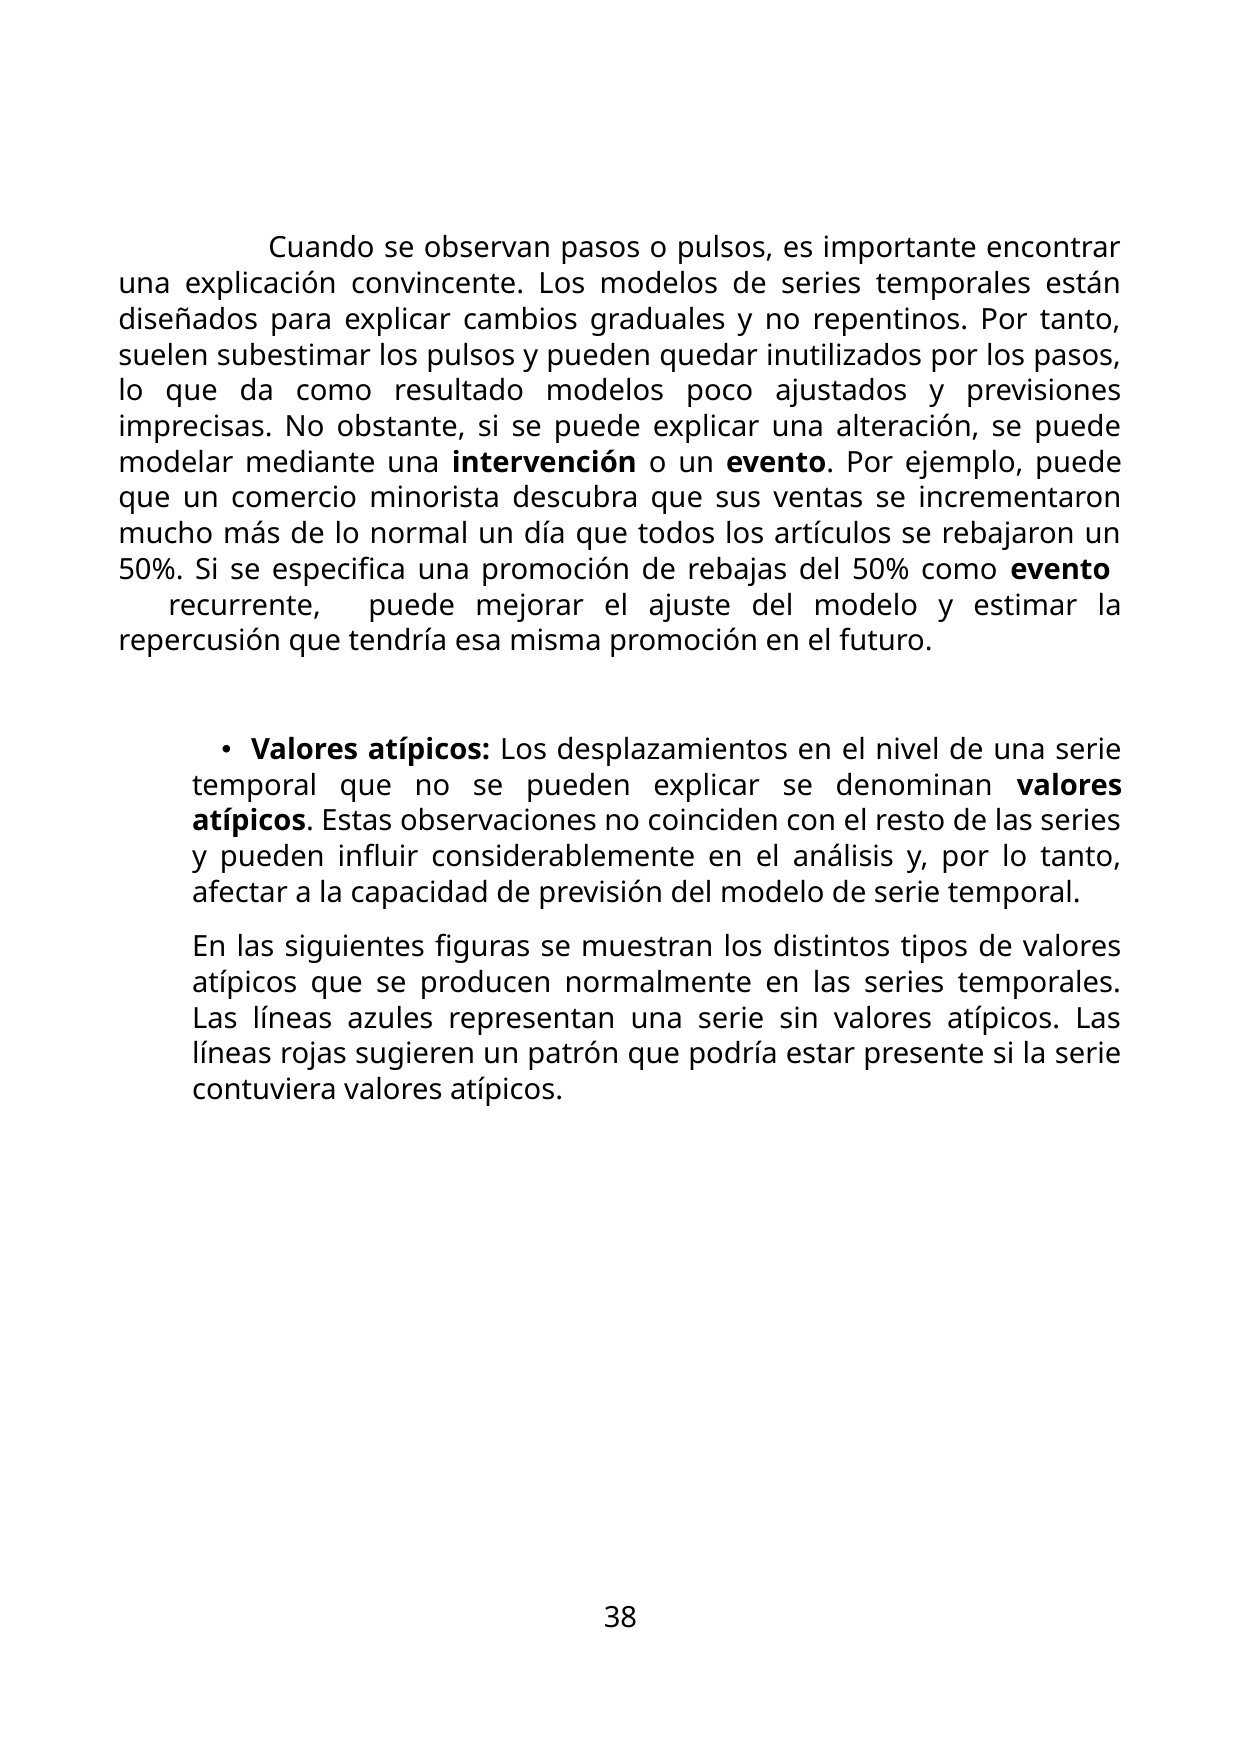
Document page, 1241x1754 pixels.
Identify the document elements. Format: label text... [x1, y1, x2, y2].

text Cuando se observan pasos o pulsos, es importante encontrar una explicación convincente. Los modelos de series temporales están diseñados para explicar cambios graduales y no repentinos. Por tanto, suelen subestimar los pulsos y pueden quedar inutilizados por los pasos, lo que da como resultado modelos poco ajustados y previsiones imprecisas. No obstante, si se puede explicar una alteración, se puede modelar mediante una intervención o un evento. Por ejemplo, puede que un comercio minorista descubra que sus ventas se incrementaron mucho más de lo normal un día que todos los artículos se rebajaron un 50%. Si se especifica una promoción de rebajas del 50% como evento recurrente, puede mejorar el ajuste del modelo y estimar la repercusión que tendría esa misma promoción en el futuro. [118, 227, 1122, 659]
list En las siguientes figuras se muestran los distintos tipos de valores atípicos que se producen normalmente en las series temporales. Las líneas azules representan una serie sin valores atípicos. Las líneas rojas sugieren un patrón que podría estar presente si la serie contuviera valores atípicos. [162, 925, 1122, 1108]
list Valores atípicos: Los desplazamientos en el nivel de una serie temporal que no se pueden explicar se denominan valores atípicos. Estas observaciones no coinciden con el resto de las series y pueden influir considerablemente en el análisis y, por lo tanto, afectar a la capacidad de previsión del modelo de serie temporal. [162, 728, 1122, 911]
